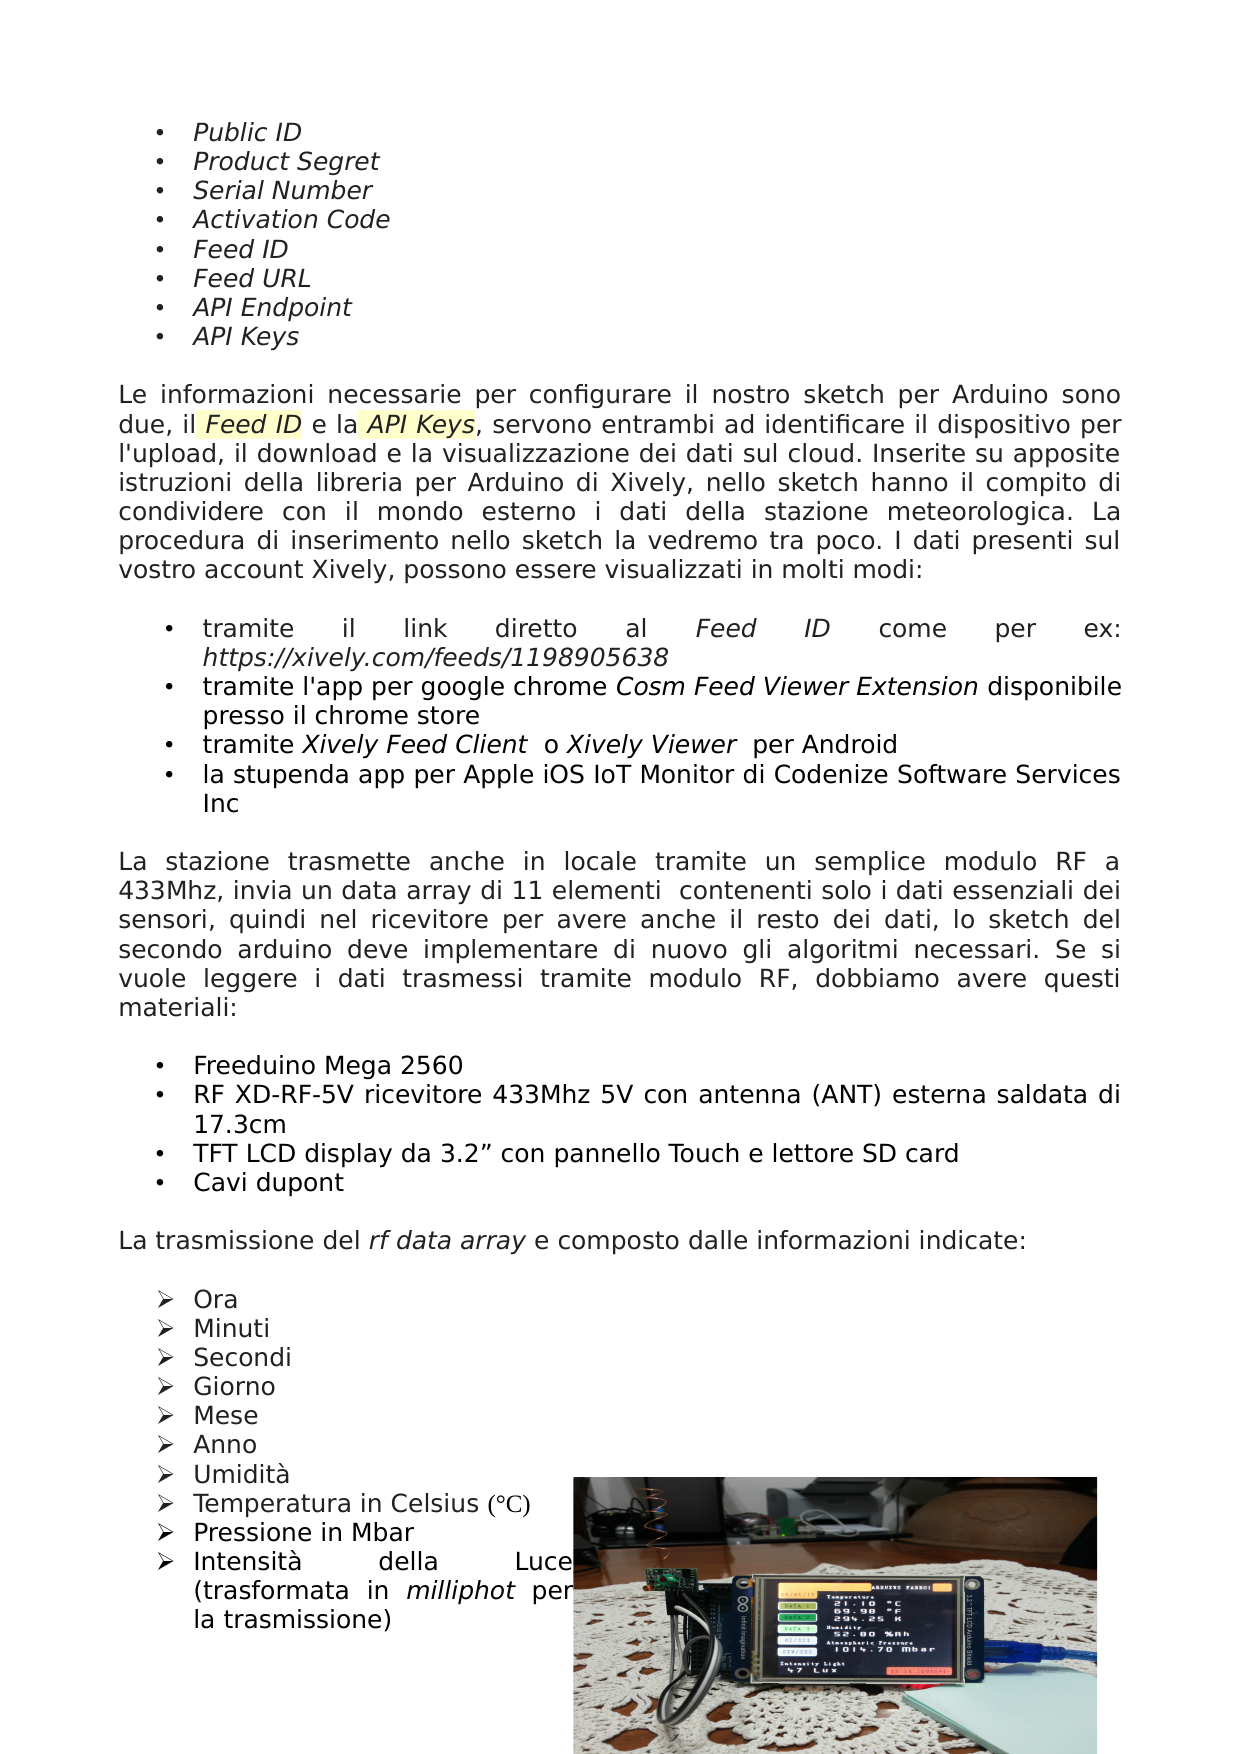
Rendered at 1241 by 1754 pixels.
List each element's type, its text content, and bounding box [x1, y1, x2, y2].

text Le informazioni necessarie per configurare il nostro sketch per Arduino sono due, il Feed ID e la API Keys, servono entrambi ad identificare il dispositivo per l'upload, il download e la visualizzazione dei dati sul cloud. Inserite su apposite istruzioni della libreria per Arduino di Xively, nello sketch hanno il compito di condividere con il mondo esterno i dati della stazione meteorologica. La procedura di inserimento nello sketch la vedremo tra poco. I dati presenti sul vostro account Xively, possono essere visualizzati in molti modi: [118, 381, 1122, 585]
list Mese [156, 1401, 1122, 1431]
list Public ID [156, 118, 1122, 147]
picture [573, 1477, 1098, 1754]
list [1098, 1489, 1122, 1518]
list Ora [156, 1285, 1122, 1314]
list Feed ID [156, 235, 1122, 264]
list Giorno [156, 1372, 1122, 1401]
list Feed URL [156, 264, 1122, 293]
list Anno [156, 1431, 1122, 1460]
list [1098, 1518, 1122, 1547]
list Minuti [156, 1314, 1122, 1343]
list API Keys [156, 322, 1122, 351]
list [1098, 1547, 1122, 1635]
list Umidità [156, 1460, 1122, 1489]
list Pressione in Mbar [156, 1518, 573, 1547]
list tramite Xively Feed Client o Xively Viewer per Android [165, 731, 1122, 760]
list tramite il link diretto al Feed ID come per ex: https://xively.com/feeds/1198905638 [165, 614, 1122, 672]
list la stupenda app per Apple iOS IoT Monitor di Codenize Software Services Inc [165, 760, 1122, 818]
text La stazione trasmette anche in locale tramite un semplice modulo RF a 433Mhz, invia un data array di 11 elementi contenenti solo i dati essenziali dei sensori, quindi nel ricevitore per avere anche il resto dei dati, lo sketch del secondo arduino deve implementare di nuovo gli algoritmi necessari. Se si vuole leggere i dati trasmessi tramite modulo RF, dobbiamo avere questi materiali: [118, 847, 1122, 1022]
list Serial Number [156, 176, 1122, 206]
list Temperatura in Celsius (°C) [156, 1489, 573, 1518]
list Product Segret [156, 147, 1122, 176]
list Freeduino Mega 2560 [156, 1051, 1122, 1081]
list RF XD-RF-5V ricevitore 433Mhz 5V con antenna (ANT) esterna saldata di 17.3cm [156, 1081, 1122, 1139]
list Cavi dupont [156, 1168, 1122, 1197]
list TFT LCD display da 3.2” con pannello Touch e lettore SD card [156, 1139, 1122, 1168]
list Intensità della Luce (trasformata in milliphot per la trasmissione) [156, 1547, 573, 1635]
list Activation Code [156, 206, 1122, 235]
list Secondi [156, 1343, 1122, 1372]
list API Endpoint [156, 293, 1122, 322]
list tramite l'app per google chrome Cosm Feed Viewer Extension disponibile presso il chrome store [165, 672, 1122, 731]
text La trasmissione del rf data array e composto dalle informazioni indicate: [118, 1226, 1122, 1256]
